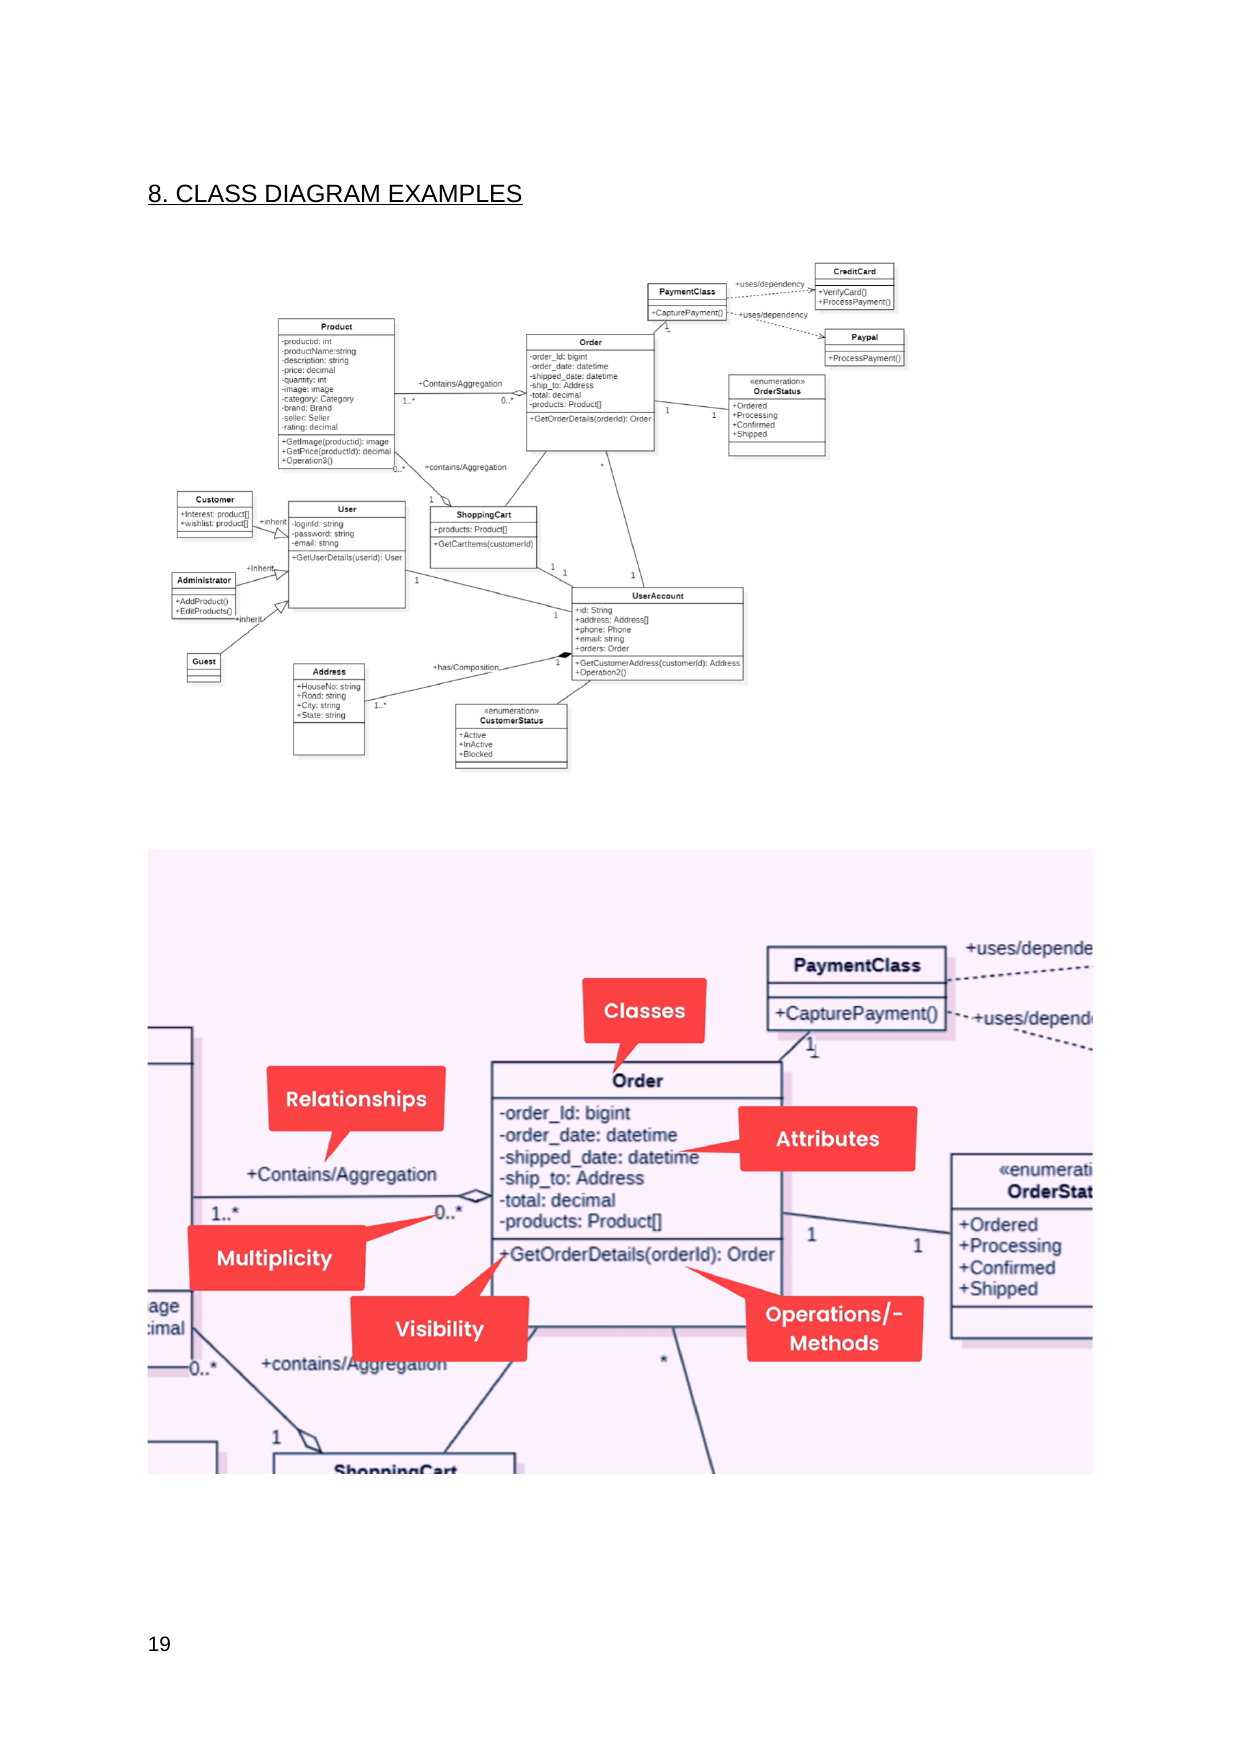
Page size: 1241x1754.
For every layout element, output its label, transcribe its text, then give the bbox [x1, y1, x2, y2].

subtitle 8. Class Diagram Examples [148, 179, 1093, 208]
picture [147, 228, 1093, 826]
picture [147, 849, 1093, 1474]
